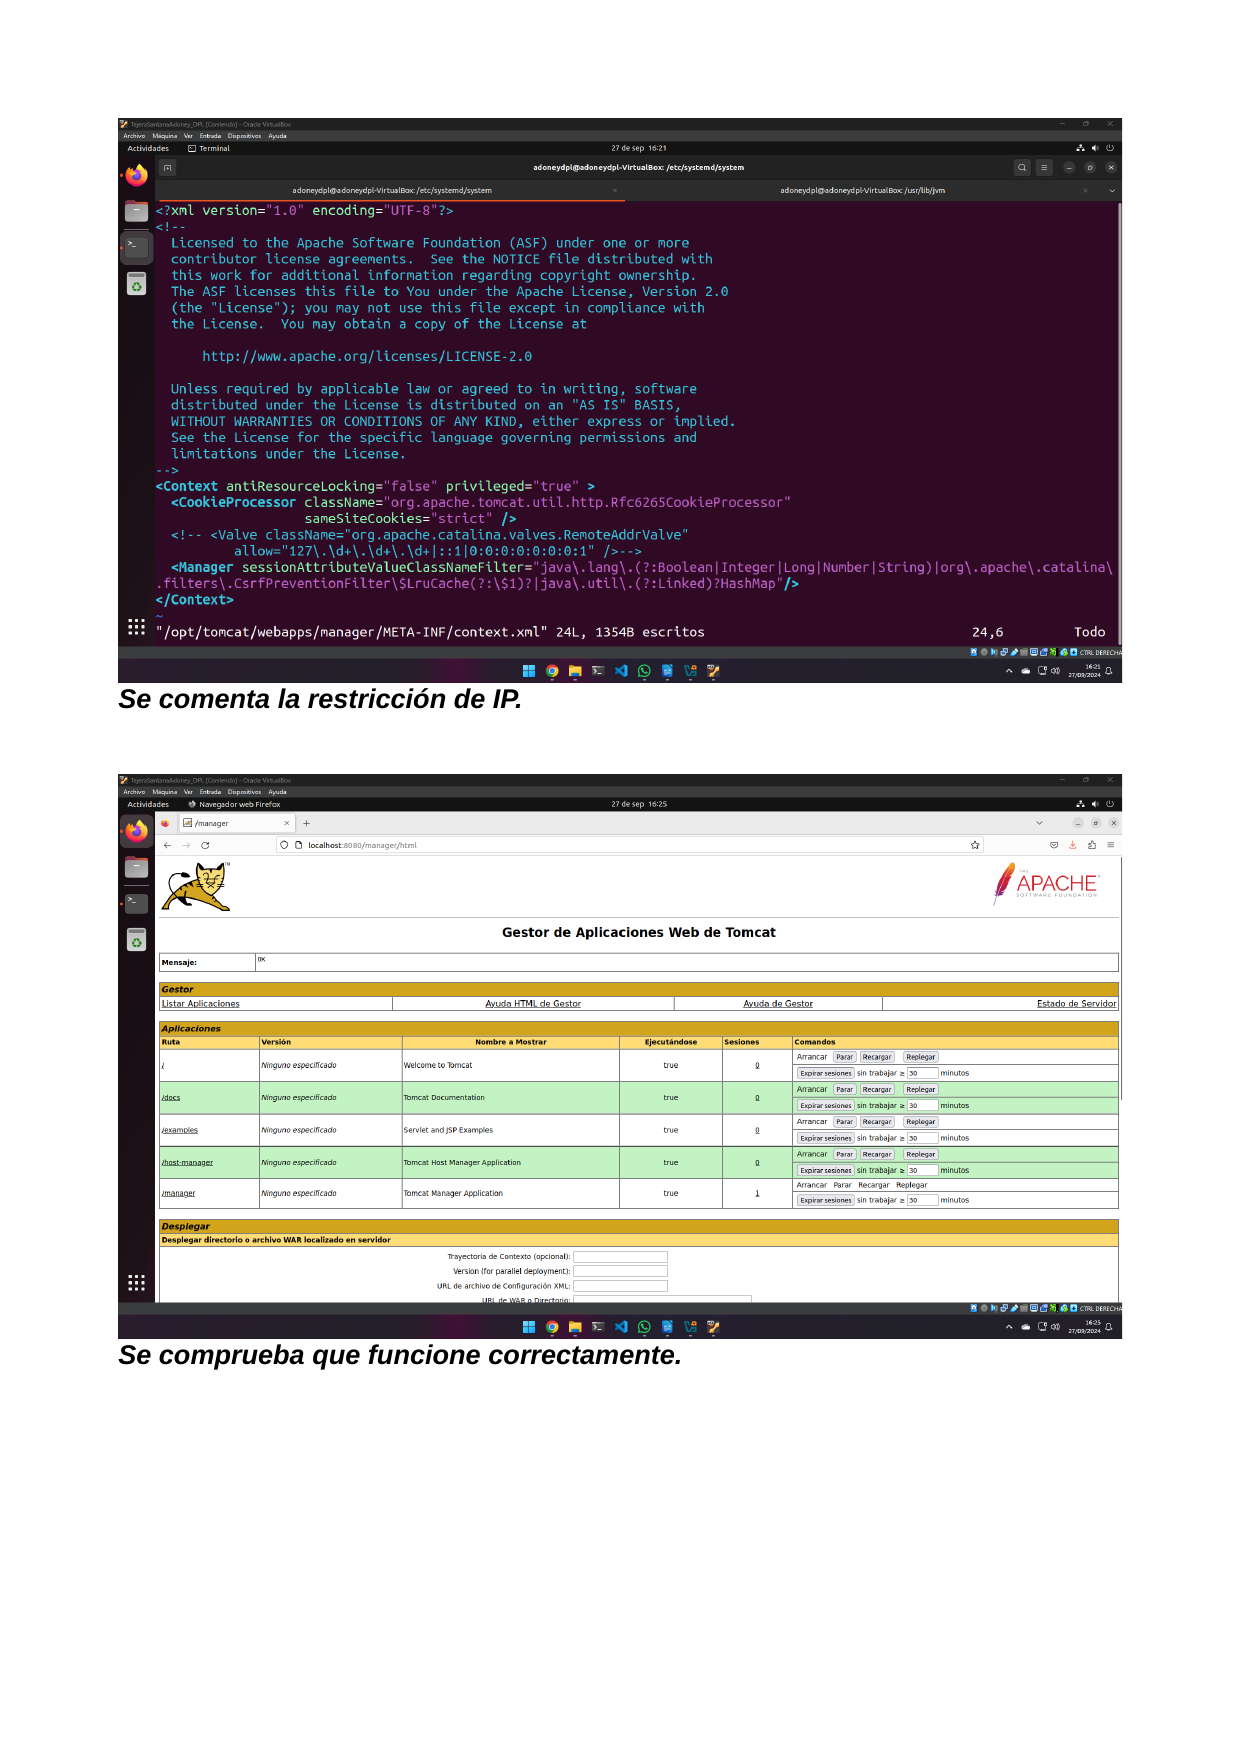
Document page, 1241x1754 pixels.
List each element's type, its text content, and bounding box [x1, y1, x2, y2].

subtitle Se comenta la restricción de IP. [118, 683, 1122, 714]
subtitle Se comprueba que funcione correctamente. [118, 1339, 1122, 1370]
picture [118, 774, 1123, 1339]
picture [118, 118, 1123, 683]
